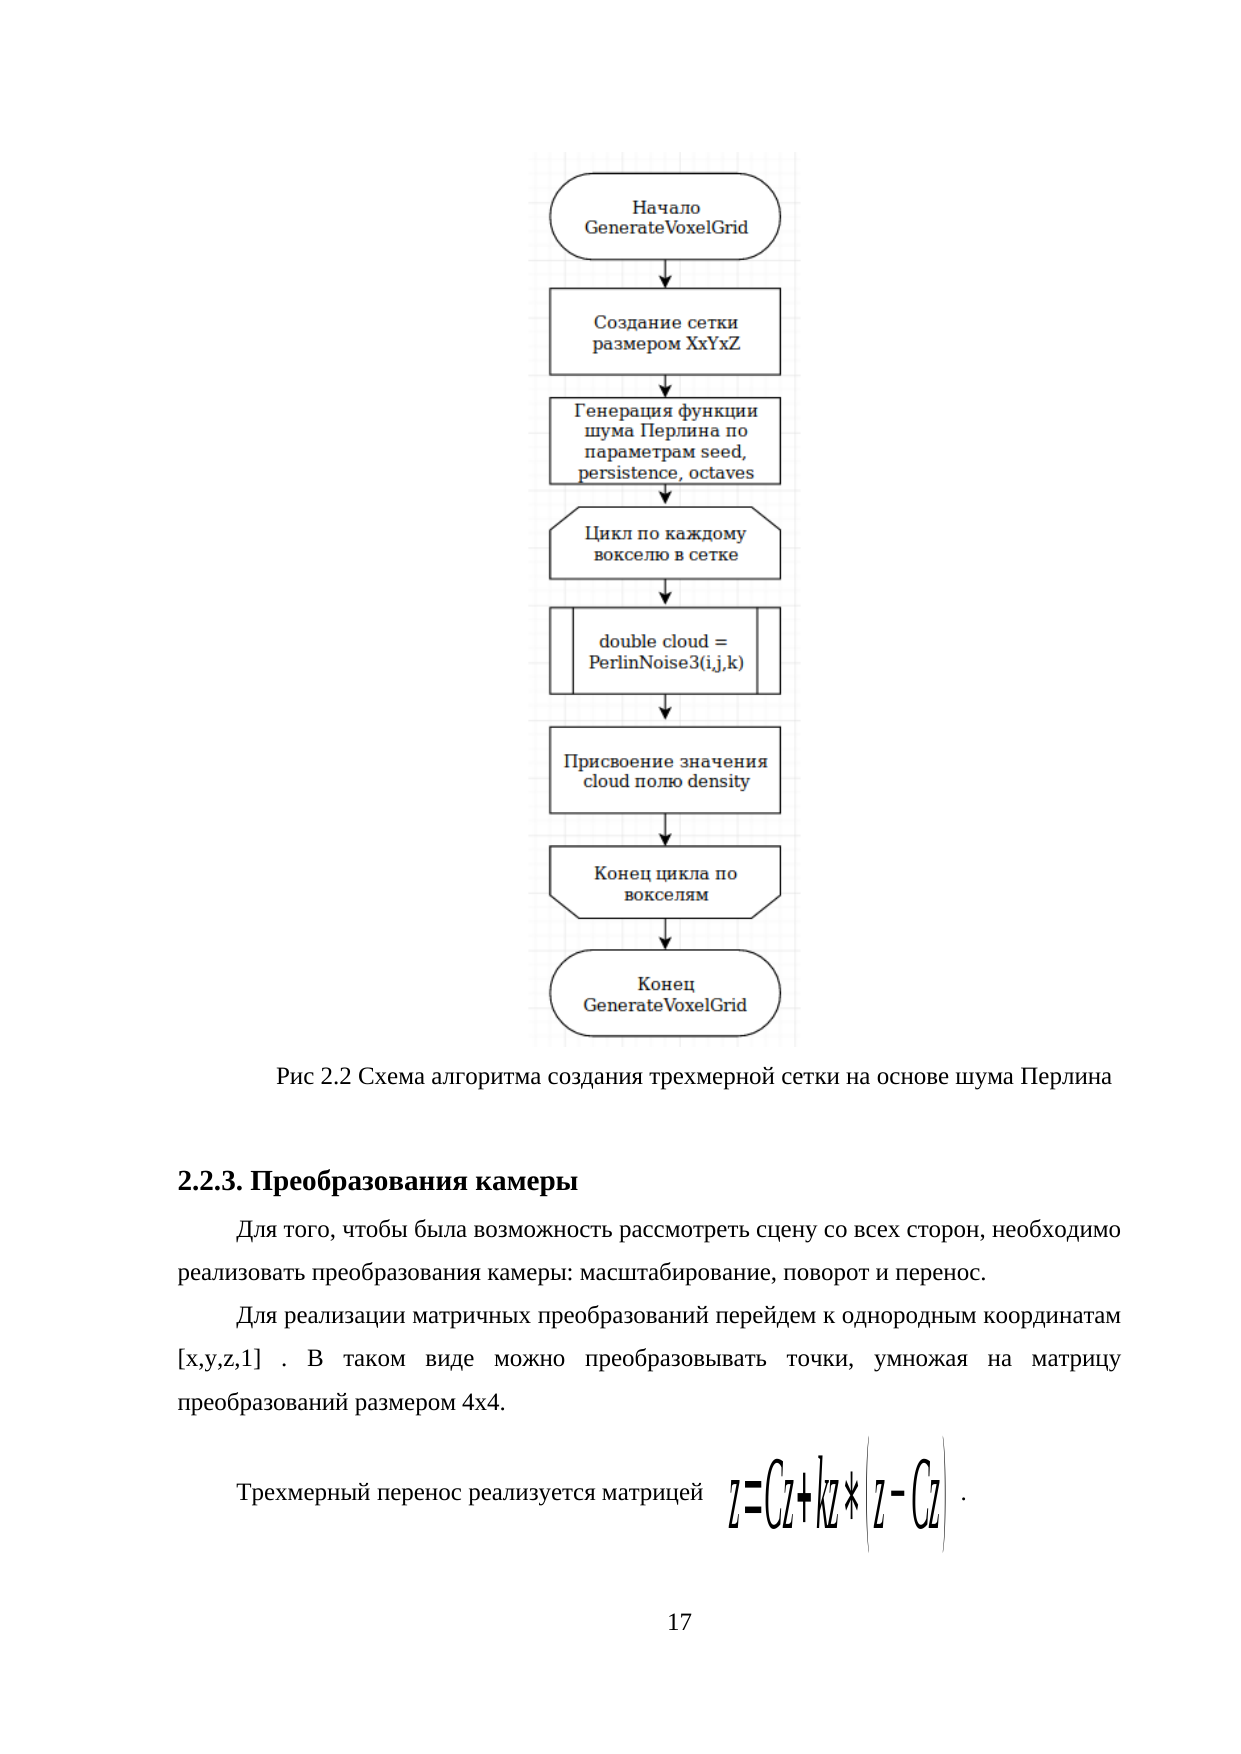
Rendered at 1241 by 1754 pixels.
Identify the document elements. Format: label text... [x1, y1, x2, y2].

picture [528, 152, 801, 1047]
subtitle 2.2.3. Преобразования камеры [177, 1163, 1122, 1197]
table_header Рис 2.2 Схема алгоритма создания трехмерной сетки на основе шума Перлина [177, 147, 1152, 1095]
text Для того, чтобы была возможность рассмотреть сцену со всех сторон, необходимо реализовать преобразования камеры: масштабирование, поворот и перенос. [177, 1214, 1122, 1286]
text Для реализации матричных преобразований перейдем к однородным координатам [x,y,z,1] . В таком виде можно преобразовывать точки, умножая на матрицу преобразований размером 4х4. [177, 1300, 1122, 1415]
text Трехмерный перенос реализуется матрицей . [177, 1430, 1122, 1558]
